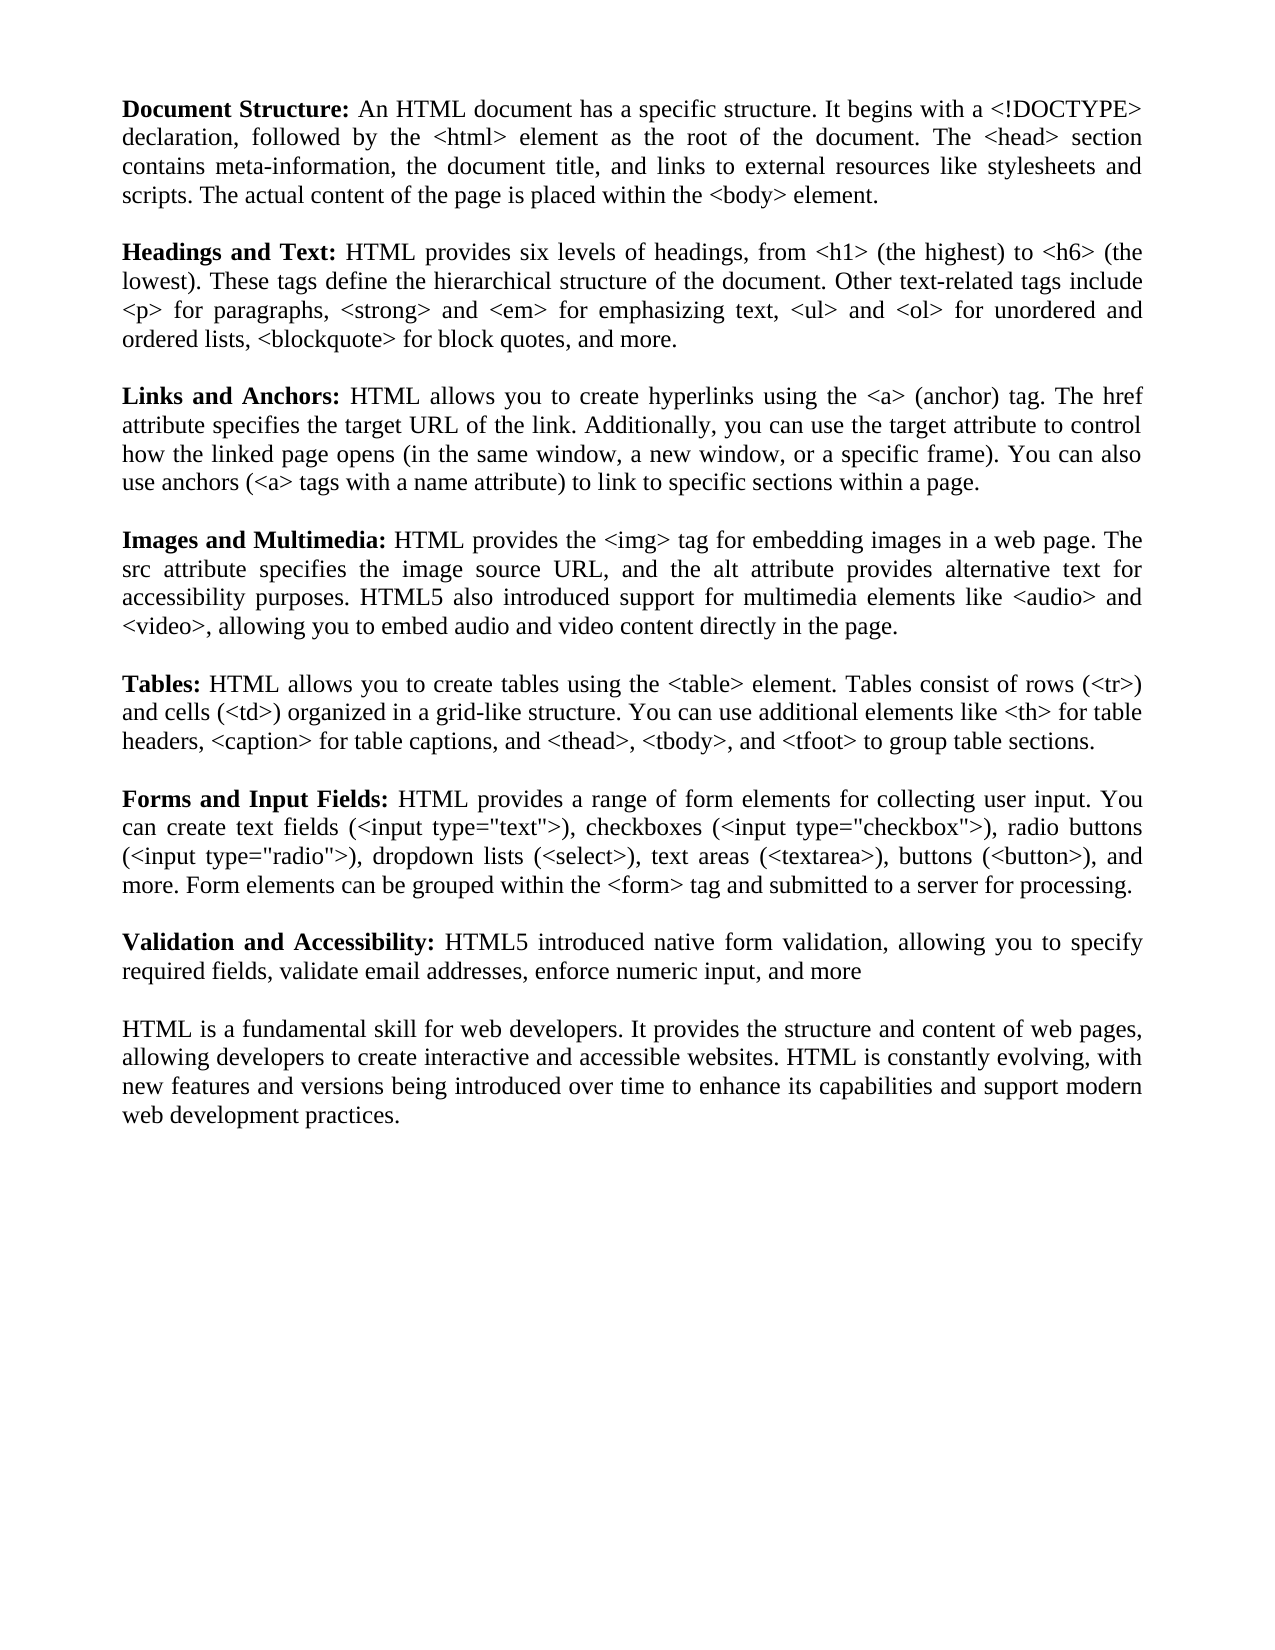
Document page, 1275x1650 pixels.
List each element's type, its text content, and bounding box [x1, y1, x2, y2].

text Links and Anchors: HTML allows you to create hyperlinks using the <a> (anchor) tag. The href attribute specifies the target URL of the link. Additionally, you can use the target attribute to control how the linked page opens (in the same window, a new window, or a specific frame). You can also use anchors (<a> tags with a name attribute) to link to specific sections within a page. [122, 381, 1144, 496]
text HTML is a fundamental skill for web developers. It provides the structure and content of web pages, allowing developers to create interactive and accessible websites. HTML is constantly evolving, with new features and versions being introduced over time to enhance its capabilities and support modern web development practices. [122, 1014, 1144, 1129]
text Validation and Accessibility: HTML5 introduced native form validation, allowing you to specify required fields, validate email addresses, enforce numeric input, and more [122, 927, 1144, 985]
text Tables: HTML allows you to create tables using the <table> element. Tables consist of rows (<tr>) and cells (<td>) organized in a grid-like structure. You can use additional elements like <th> for table headers, <caption> for table captions, and <thead>, <tbody>, and <tfoot> to group table sections. [122, 669, 1144, 755]
text Forms and Input Fields: HTML provides a range of form elements for collecting user input. You can create text fields (<input type="text">), checkboxes (<input type="checkbox">), radio buttons (<input type="radio">), dropdown lists (<select>), text areas (<textarea>), buttons (<button>), and more. Form elements can be grouped within the <form> tag and submitted to a server for processing. [122, 784, 1144, 899]
text Document Structure: An HTML document has a specific structure. It begins with a <!DOCTYPE> declaration, followed by the <html> element as the root of the document. The <head> section contains meta-information, the document title, and links to external resources like stylesheets and scripts. The actual content of the page is placed within the <body> element. [122, 94, 1144, 209]
text Images and Multimedia: HTML provides the <img> tag for embedding images in a web page. The src attribute specifies the image source URL, and the alt attribute provides alternative text for accessibility purposes. HTML5 also introduced support for multimedia elements like <audio> and <video>, allowing you to embed audio and video content directly in the page. [122, 525, 1144, 640]
text Headings and Text: HTML provides six levels of headings, from <h1> (the highest) to <h6> (the lowest). These tags define the hierarchical structure of the document. Other text-related tags include <p> for paragraphs, <strong> and <em> for emphasizing text, <ul> and <ol> for unordered and ordered lists, <blockquote> for block quotes, and more. [122, 237, 1144, 352]
